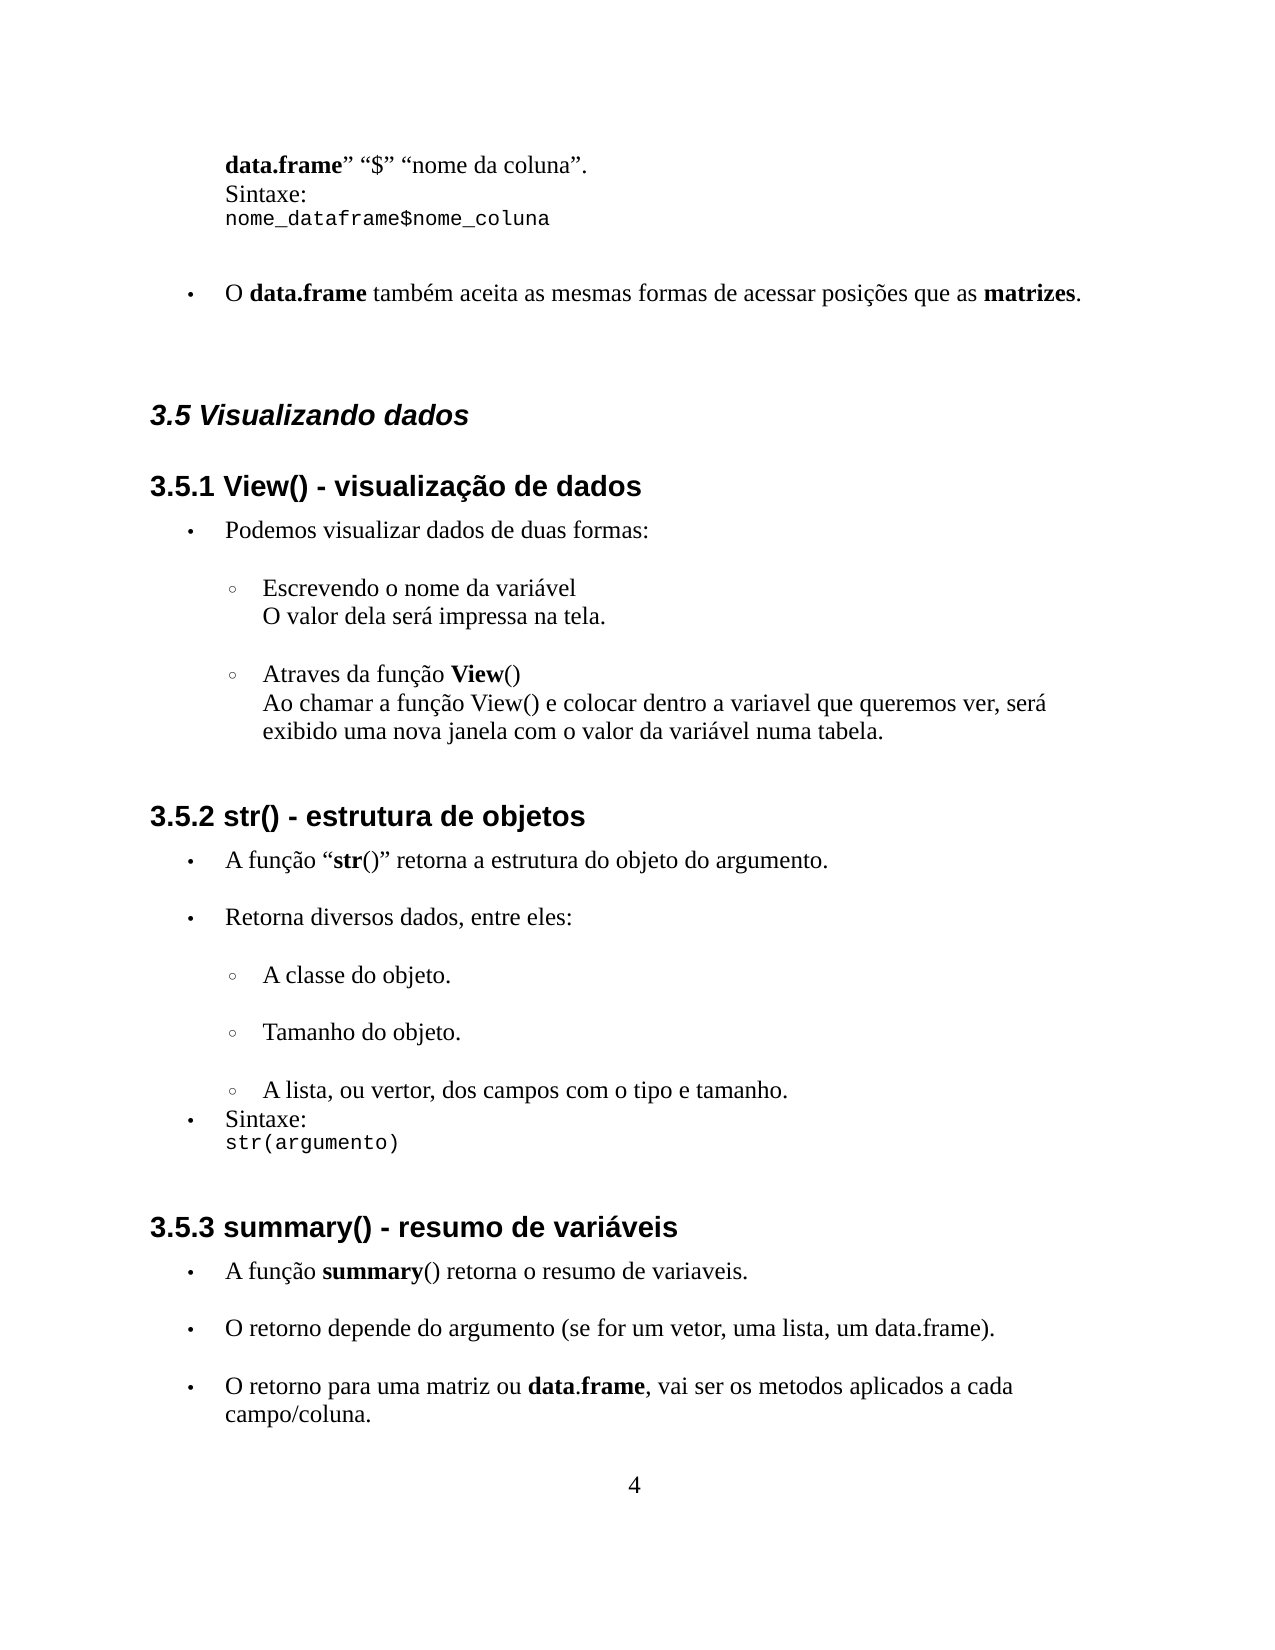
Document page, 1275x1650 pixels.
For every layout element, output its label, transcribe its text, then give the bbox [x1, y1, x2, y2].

list O retorno para uma matriz ou data.frame, vai ser os metodos aplicados a cada campo/coluna. [187, 1371, 1125, 1428]
list data.frame” “$” “nome da coluna”. Sintaxe: nome_dataframe$nome_coluna [187, 150, 1125, 260]
list A função “str()” retorna a estrutura do objeto do argumento. [187, 845, 1125, 902]
subtitle 3.5 Visualizando dados [150, 398, 1125, 432]
list Escrevendo o nome da variável O valor dela será impressa na tela. [225, 573, 1125, 659]
subtitle 3.5.2 str() - estrutura de objetos [150, 799, 1125, 832]
list O retorno depende do argumento (se for um vetor, uma lista, um data.frame). [187, 1313, 1125, 1371]
list Atraves da função View() Ao chamar a função View() e colocar dentro a variavel que queremos ver, será exibido uma nova janela com o valor da variável numa tabela. [225, 659, 1125, 774]
list A função summary() retorna o resumo de variaveis. [187, 1256, 1125, 1313]
list A lista, ou vertor, dos campos com o tipo e tamanho. [225, 1075, 1125, 1104]
subtitle 3.5.1 View() - visualização de dados [150, 469, 1125, 503]
subtitle 3.5.3 summary() - resumo de variáveis [150, 1210, 1125, 1243]
list Retorna diversos dados, entre eles: [187, 902, 1125, 960]
list O data.frame também aceita as mesmas formas de acessar posições que as matrizes. [187, 278, 1125, 335]
list Sintaxe: str(argumento) [187, 1104, 1125, 1185]
list Podemos visualizar dados de duas formas: [187, 515, 1125, 573]
list A classe do objeto. [225, 960, 1125, 1017]
list Tamanho do objeto. [225, 1017, 1125, 1075]
